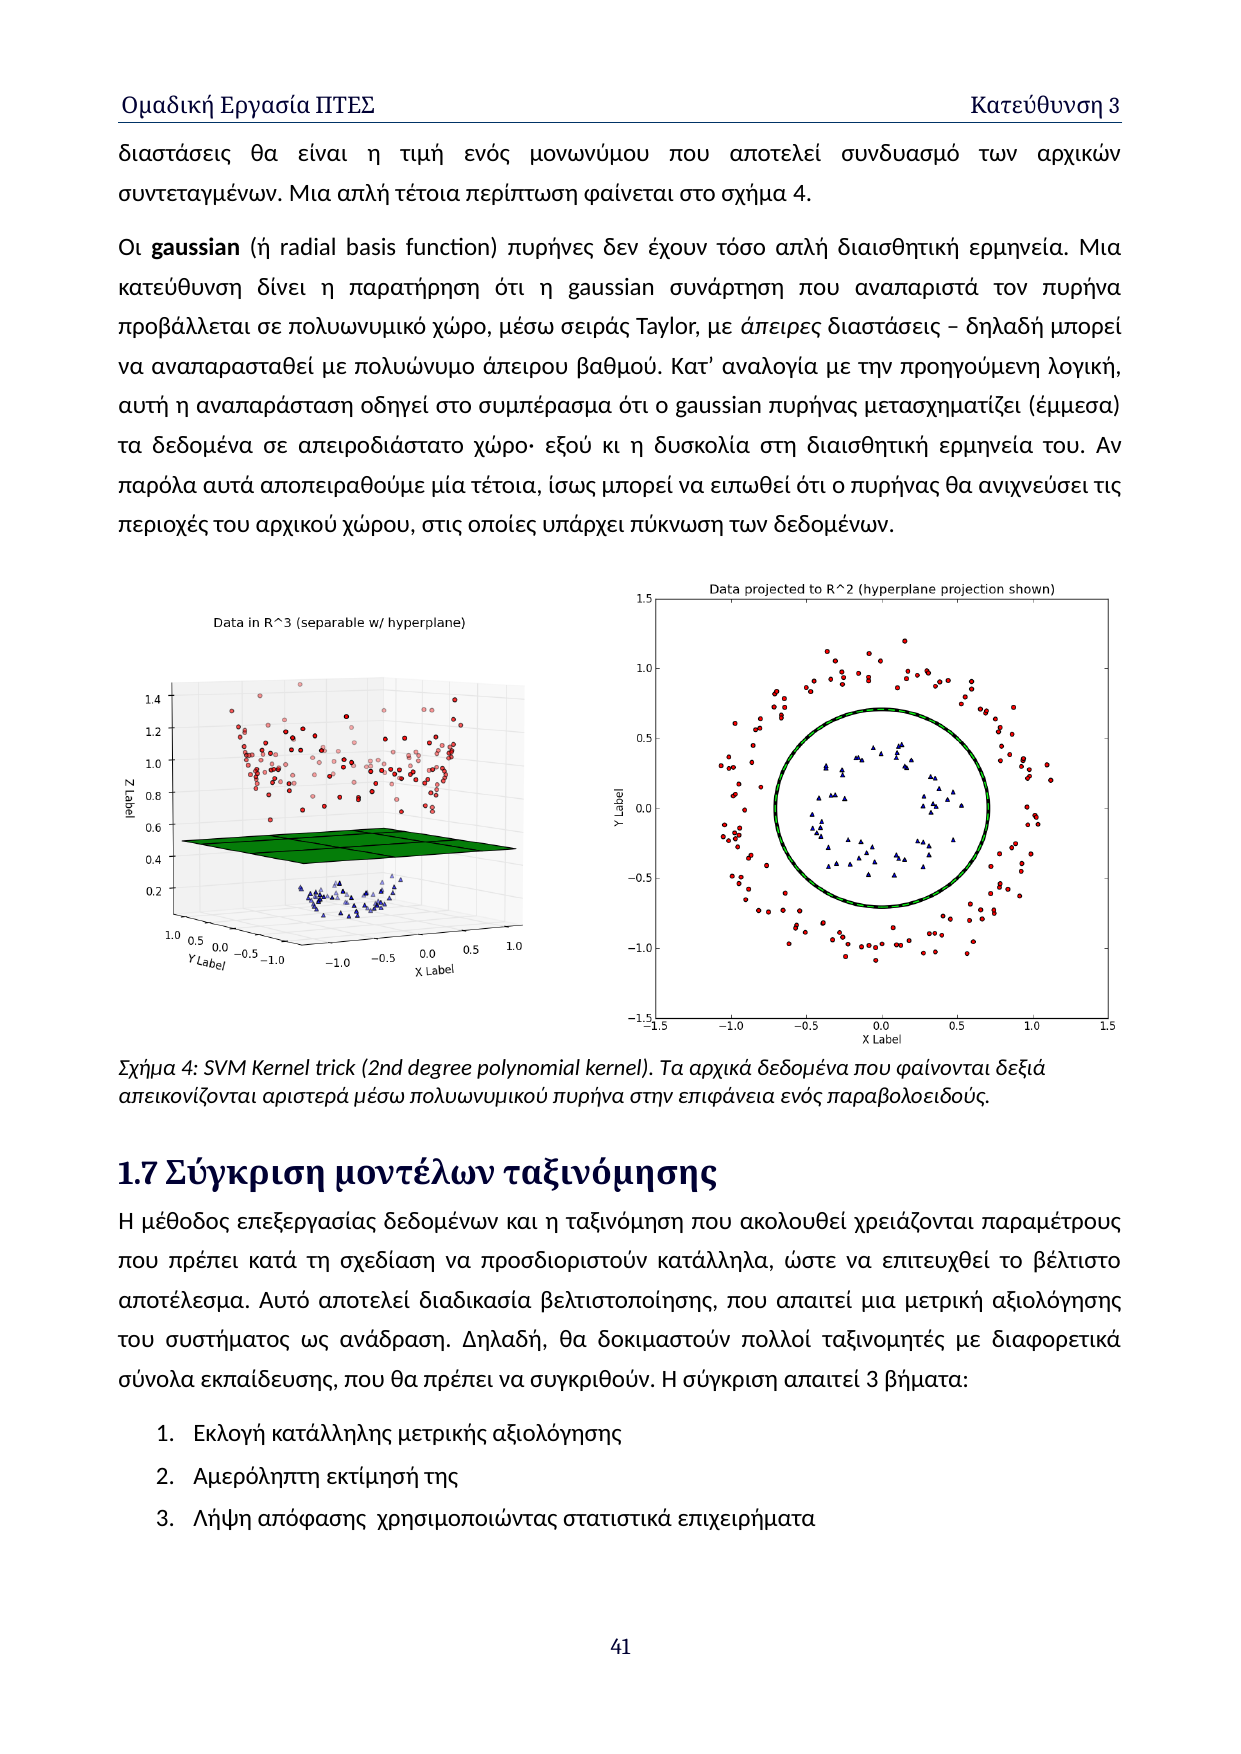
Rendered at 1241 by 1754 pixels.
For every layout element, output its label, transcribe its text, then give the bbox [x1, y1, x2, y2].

text Η μέθοδος επεξεργασίας δεδομένων και η ταξινόμηση που ακολουθεί χρειάζονται παραμέτρους που πρέπει κατά τη σχεδίαση να προσδιοριστούν κατάλληλα, ώστε να επιτευχθεί το βέλτιστο αποτέλεσμα. Αυτό αποτελεί διαδικασία βελτιστοποίησης, που απαιτεί μια μετρική αξιολόγησης του συστήματος ως ανάδραση. Δηλαδή, θα δοκιμαστούν πολλοί ταξινομητές με διαφορετικά σύνολα εκπαίδευσης, που θα πρέπει να συγκριθούν. Η σύγκριση απαιτεί 3 βήματα: [118, 1205, 1122, 1394]
subtitle Σύγκριση μοντέλων ταξινόμησης [118, 1154, 1122, 1192]
list Αμερόληπτη εκτίμησή της [156, 1460, 1122, 1490]
text Οι gaussian (ή radial basis function) πυρήνες δεν έχουν τόσο απλή διαισθητική ερμηνεία. Μια κατεύθυνση δίνει η παρατήρηση ότι η gaussian συνάρτηση που αναπαριστά τον πυρήνα προβάλλεται σε πολυωνυμικό χώρο, μέσω σειράς Taylor, με άπειρες διαστάσεις – δηλαδή μπορεί να αναπαρασταθεί με πολυώνυμο άπειρου βαθμού. Κατ’ αναλογία με την προηγούμενη λογική, αυτή η αναπαράσταση οδηγεί στο συμπέρασμα ότι ο gaussian πυρήνας μετασχηματίζει (έμμεσα) τα δεδομένα σε απειροδιάστατο χώρο· εξού κι η δυσκολία στη διαισθητική ερμηνεία του. Αν παρόλα αυτά αποπειραθούμε μία τέτοια, ίσως μπορεί να ειπωθεί ότι ο πυρήνας θα ανιχνεύσει τις περιοχές του αρχικού χώρου, στις οποίες υπάρχει πύκνωση των δεδομένων. [118, 231, 1122, 539]
list Εκλογή κατάλληλης μετρικής αξιολόγησης [156, 1417, 1122, 1448]
list Λήψη απόφασης χρησιμοποιώντας στατιστικά επιχειρήματα [156, 1502, 1122, 1533]
text διαστάσεις θα είναι η τιμή ενός μονωνύμου που αποτελεί συνδυασμό των αρχικών συντεταγμένων. Μια απλή τέτοια περίπτωση φαίνεται στο σχήμα 4. [118, 137, 1122, 208]
picture [118, 575, 1123, 1054]
text Σχήμα 4: SVM Kernel trick (2nd degree polynomial kernel). Τα αρχικά δεδομένα που φαίνονται δεξιά απεικονίζονται αριστερά μέσω πολυωνυμικού πυρήνα στην επιφάνεια ενός παραβολοειδούς. [118, 1054, 1122, 1109]
